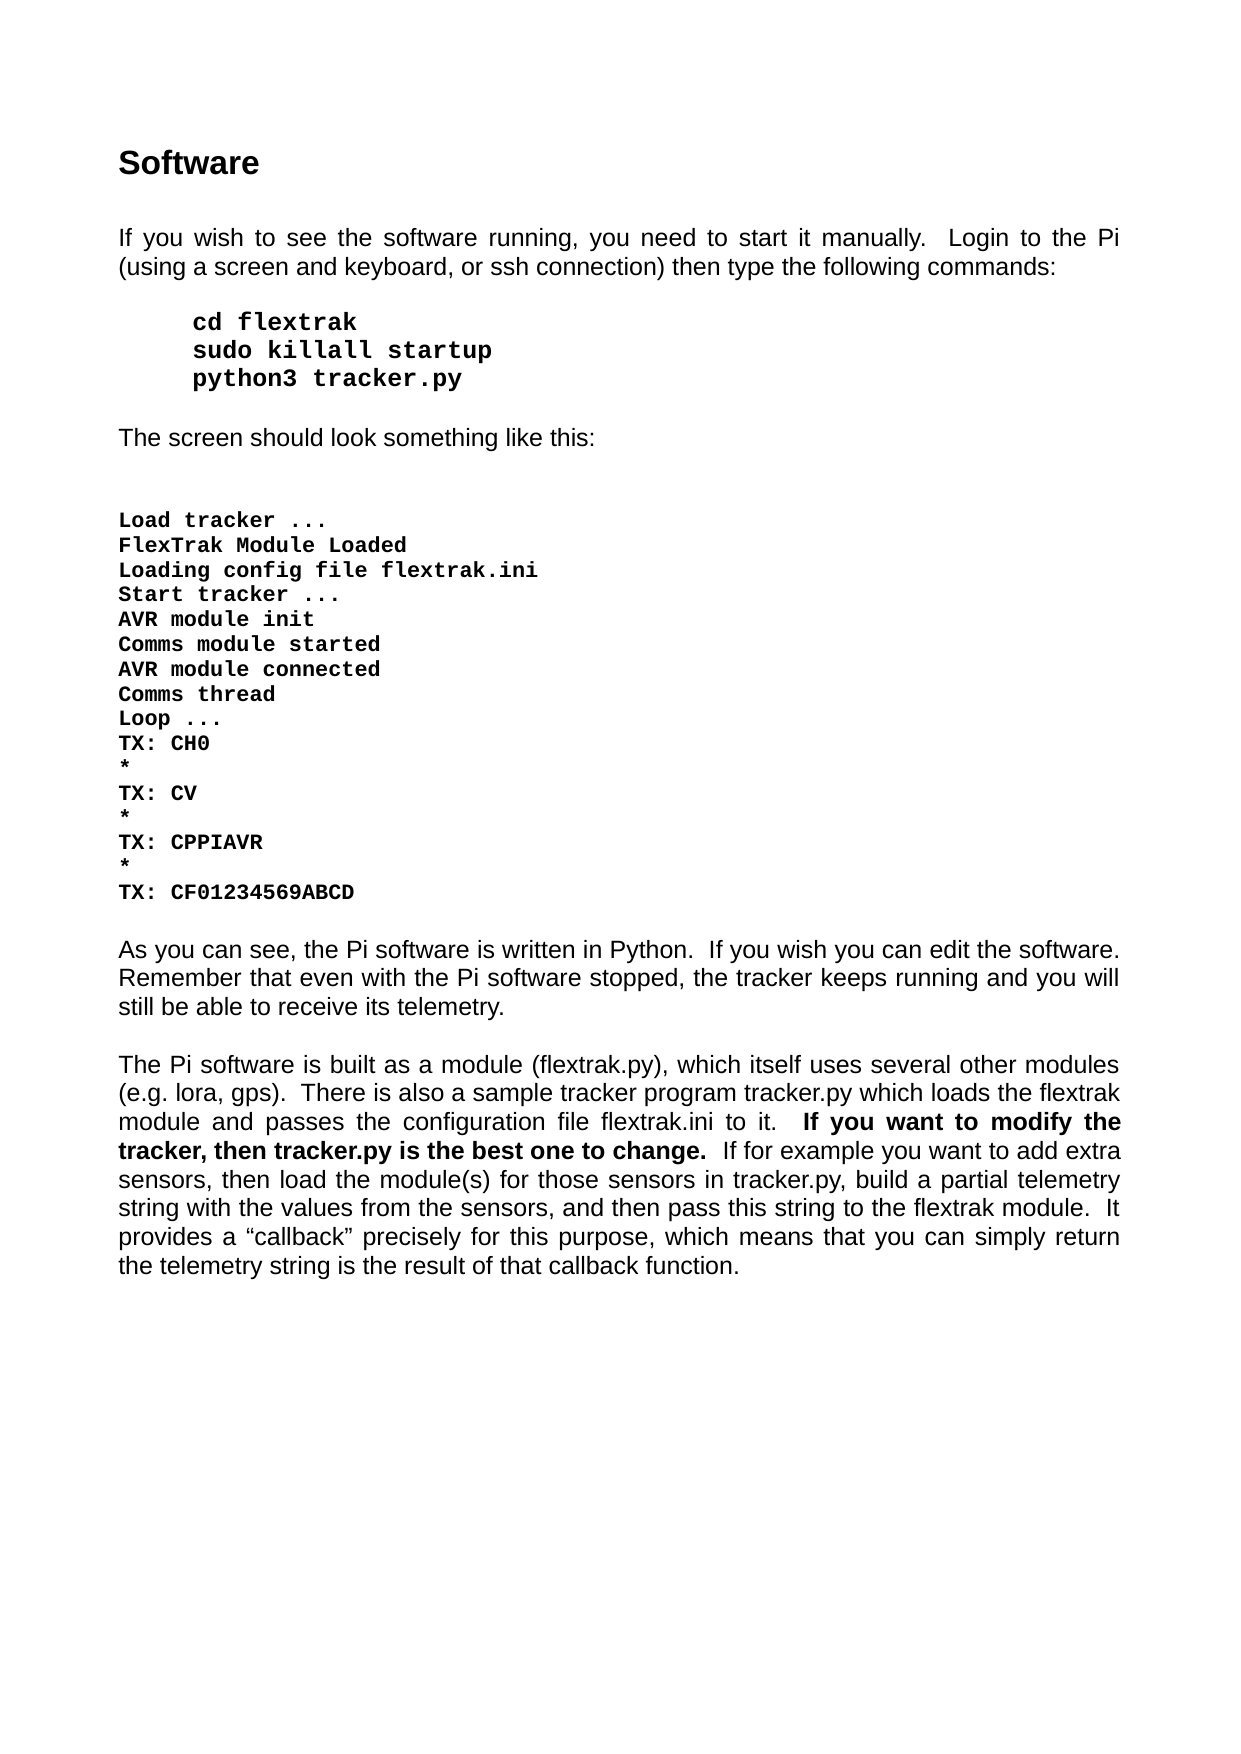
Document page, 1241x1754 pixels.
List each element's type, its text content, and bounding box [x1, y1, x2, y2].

text sudo killall startup [192, 338, 1122, 366]
text As you can see, the Pi software is written in Python. If you wish you can edit the software. Remember that even with the Pi software stopped, the tracker keeps running and you will still be able to receive its telemetry. [118, 935, 1122, 1021]
text The Pi software is built as a module (flextrak.py), which itself uses several other modules (e.g. lora, gps). There is also a sample tracker program tracker.py which loads the flextrak module and passes the configuration file flextrak.ini to it. If you want to modify the tracker, then tracker.py is the best one to change. If for example you want to add extra sensors, then load the module(s) for those sensors in tracker.py, build a partial telemetry string with the values from the sensors, and then pass this string to the flextrak module. It provides a “callback” precisely for this purpose, which means that you can simply return the telemetry string is the result of that callback function. [118, 1050, 1122, 1280]
text Load tracker ... [118, 509, 1122, 534]
text * [118, 757, 1122, 782]
text Loading config file flextrak.ini [118, 559, 1122, 584]
text TX: CPPIAVR [118, 832, 1122, 856]
text TX: CF01234569ABCD [118, 881, 1122, 906]
text Comms thread [118, 683, 1122, 708]
text python3 tracker.py [192, 366, 1122, 394]
text If you wish to see the software running, you need to start it manually. Login to the Pi (using a screen and keyboard, or ssh connection) then type the following commands: [118, 223, 1122, 281]
text Start tracker ... [118, 584, 1122, 608]
text cd flextrak [192, 309, 1122, 338]
subtitle Software [118, 143, 1122, 182]
text * [118, 856, 1122, 881]
text * [118, 807, 1122, 832]
text The screen should look something like this: [118, 423, 1122, 452]
text AVR module connected [118, 658, 1122, 683]
text TX: CV [118, 782, 1122, 807]
text AVR module init [118, 608, 1122, 633]
text Loop ... [118, 708, 1122, 732]
text FlexTrak Module Loaded [118, 534, 1122, 559]
text TX: CH0 [118, 732, 1122, 757]
text Comms module started [118, 633, 1122, 658]
